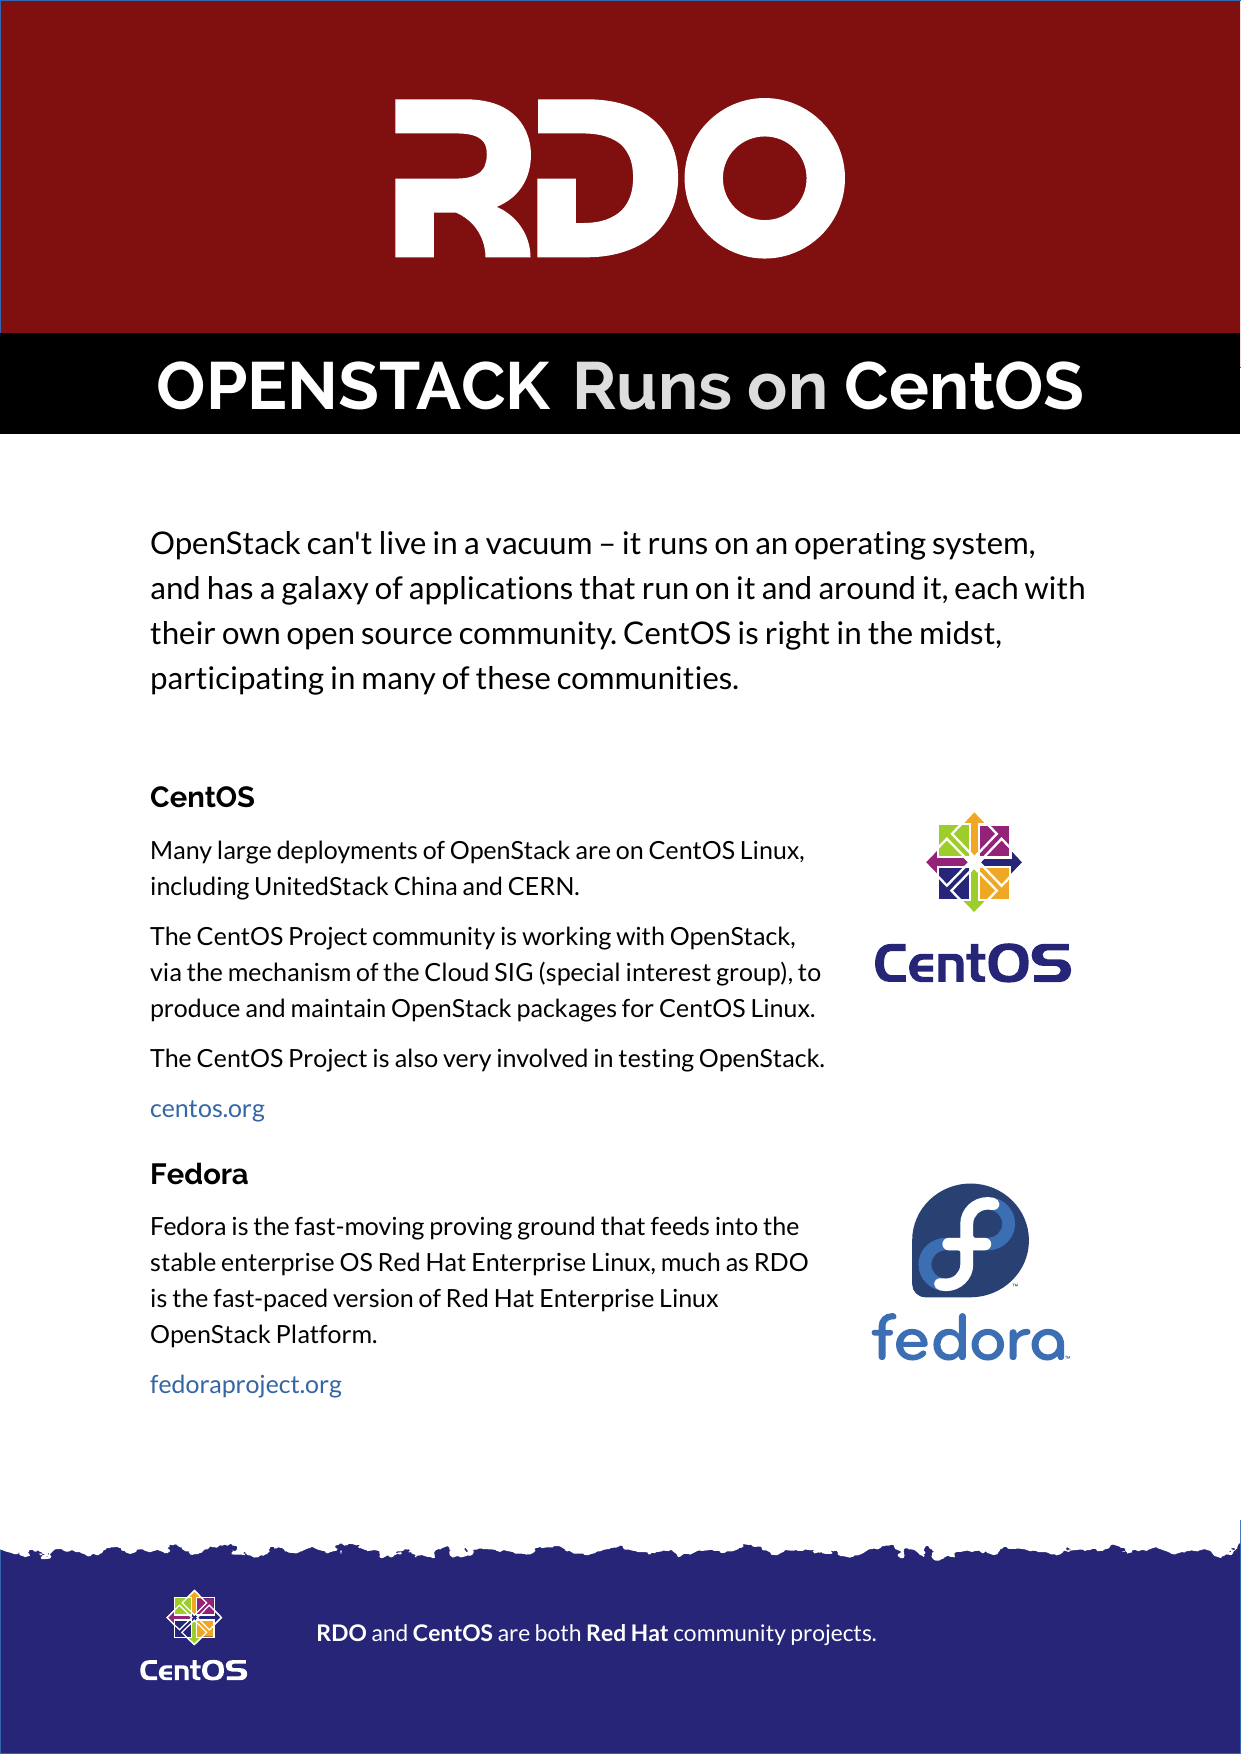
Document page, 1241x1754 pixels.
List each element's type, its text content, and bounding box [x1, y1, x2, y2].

text OpenStack can't live in a vacuum – it runs on an operating system, and has a galaxy of applications that run on it and around it, each with their own open source community. CentOS is right in the midst, participating in many of these communities. [150, 524, 1090, 696]
subtitle Fedora [150, 1157, 1090, 1191]
text fedoraproject.org [150, 1369, 860, 1399]
text centos.org [150, 1092, 860, 1122]
text The CentOS Project community is working with OpenStack, via the mechanism of the Cloud SIG (special interest group), to produce and maintain OpenStack packages for CentOS Linux. [150, 920, 1090, 1022]
text The CentOS Project is also very involved in testing OpenStack. [150, 1042, 1090, 1072]
text Many large deployments of OpenStack are on CentOS Linux, including UnitedStack China and CERN. [150, 834, 857, 900]
subtitle CentOS [150, 780, 1090, 815]
text Fedora is the fast-moving proving ground that feeds into the stable enterprise OS Red Hat Enterprise Linux, much as RDO is the fast-paced version of Red Hat Enterprise Linux OpenStack Platform. [150, 1211, 857, 1348]
subtitle OPENSTACK Runs on CentOS [0, 347, 1240, 425]
